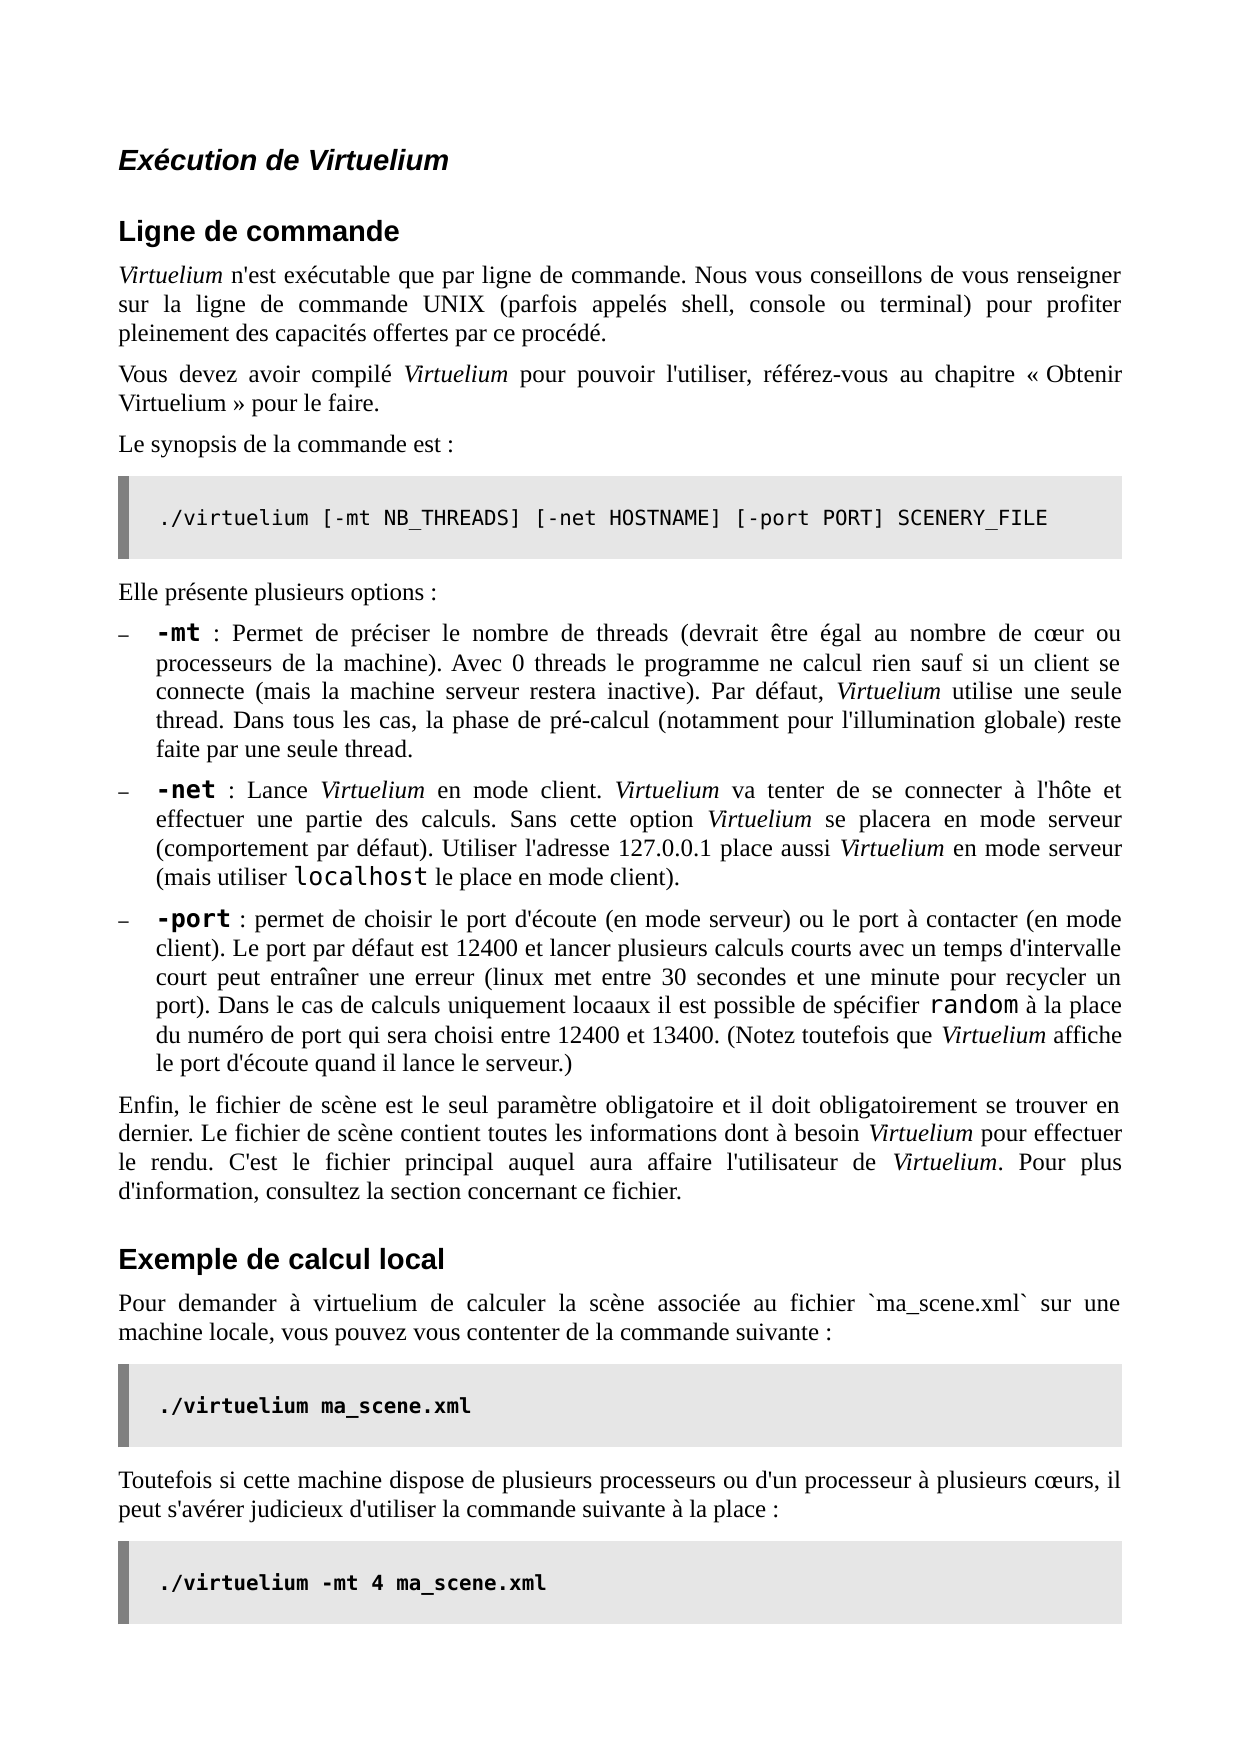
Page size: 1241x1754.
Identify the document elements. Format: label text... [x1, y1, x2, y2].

text ./virtuelium ma_scene.xml [129, 1364, 1122, 1447]
subtitle Exemple de calcul local [118, 1242, 1122, 1276]
text Vous devez avoir compilé Virtuelium pour pouvoir l'utiliser, référez-vous au chapitre « Obtenir Virtuelium » pour le faire. [118, 359, 1122, 416]
text Virtuelium n'est exécutable que par ligne de commande. Nous vous conseillons de vous renseigner sur la ligne de commande UNIX (parfois appelés shell, console ou terminal) pour profiter pleinement des capacités offertes par ce procédé. [118, 260, 1122, 346]
text Toutefois si cette machine dispose de plusieurs processeurs ou d'un processeur à plusieurs cœurs, il peut s'avérer judicieux d'utiliser la commande suivante à la place : [118, 1465, 1122, 1523]
text Elle présente plusieurs options : [118, 577, 1122, 606]
text ./virtuelium -mt 4 ma_scene.xml [129, 1541, 1122, 1624]
text Le synopsis de la commande est : [118, 429, 1122, 458]
text Enfin, le fichier de scène est le seul paramètre obligatoire et il doit obligatoirement se trouver en dernier. Le fichier de scène contient toutes les informations dont à besoin Virtuelium pour effectuer le rendu. C'est le fichier principal auquel aura affaire l'utilisateur de Virtuelium. Pour plus d'information, consultez la section concernant ce fichier. [118, 1090, 1122, 1205]
list -net : Lance Virtuelium en mode client. Virtuelium va tenter de se connecter à l'hôte et effectuer une partie des calculs. Sans cette option Virtuelium se placera en mode serveur (comportement par défaut). Utiliser l'adresse 127.0.0.1 place aussi Virtuelium en mode serveur (mais utiliser localhost le place en mode client). [118, 775, 1122, 891]
list -mt : Permet de préciser le nombre de threads (devrait être égal au nombre de cœur ou processeurs de la machine). Avec 0 threads le programme ne calcul rien sauf si un client se connecte (mais la machine serveur restera inactive). Par défaut, Virtuelium utilise une seule thread. Dans tous les cas, la phase de pré-calcul (notamment pour l'illumination globale) reste faite par une seule thread. [118, 618, 1122, 763]
subtitle Ligne de commande [118, 214, 1122, 248]
subtitle Exécution de Virtuelium [118, 143, 1122, 177]
text Pour demander à virtuelium de calculer la scène associée au fichier `ma_scene.xml` sur une machine locale, vous pouvez vous contenter de la commande suivante : [118, 1288, 1122, 1346]
text ./virtuelium [-mt NB_THREADS] [-net HOSTNAME] [-port PORT] SCENERY_FILE [129, 476, 1122, 559]
list -port : permet de choisir le port d'écoute (en mode serveur) ou le port à contacter (en mode client). Le port par défaut est 12400 et lancer plusieurs calculs courts avec un temps d'intervalle court peut entraîner une erreur (linux met entre 30 secondes et une minute pour recycler un port). Dans le cas de calculs uniquement locaaux il est possible de spécifier random à la place du numéro de port qui sera choisi entre 12400 et 13400. (Notez toutefois que Virtuelium affiche le port d'écoute quand il lance le serveur.) [118, 904, 1122, 1077]
